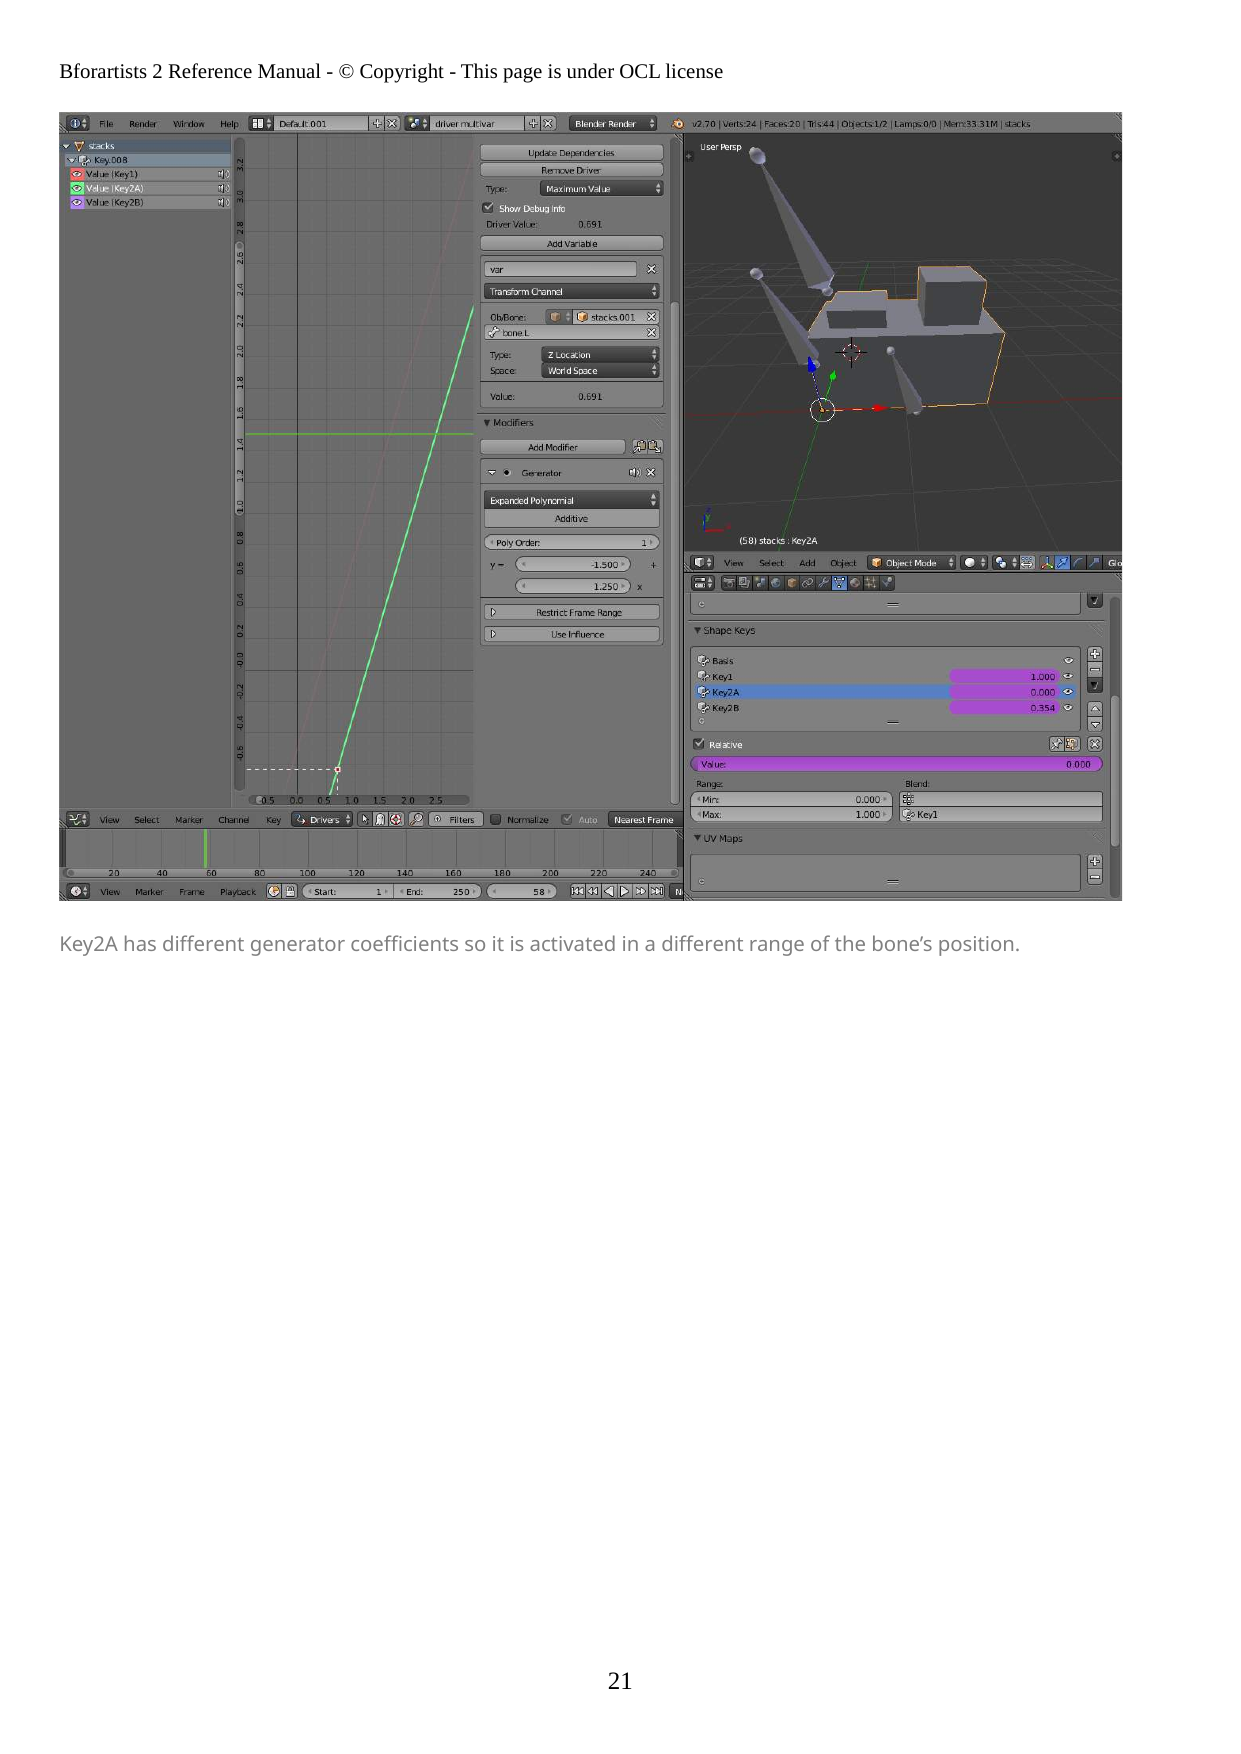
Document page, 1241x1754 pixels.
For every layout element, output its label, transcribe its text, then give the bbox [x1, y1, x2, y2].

text Key2A has different generator coefficients so it is activated in a different range of the bone’s position. [59, 926, 1181, 957]
picture [59, 112, 1123, 901]
